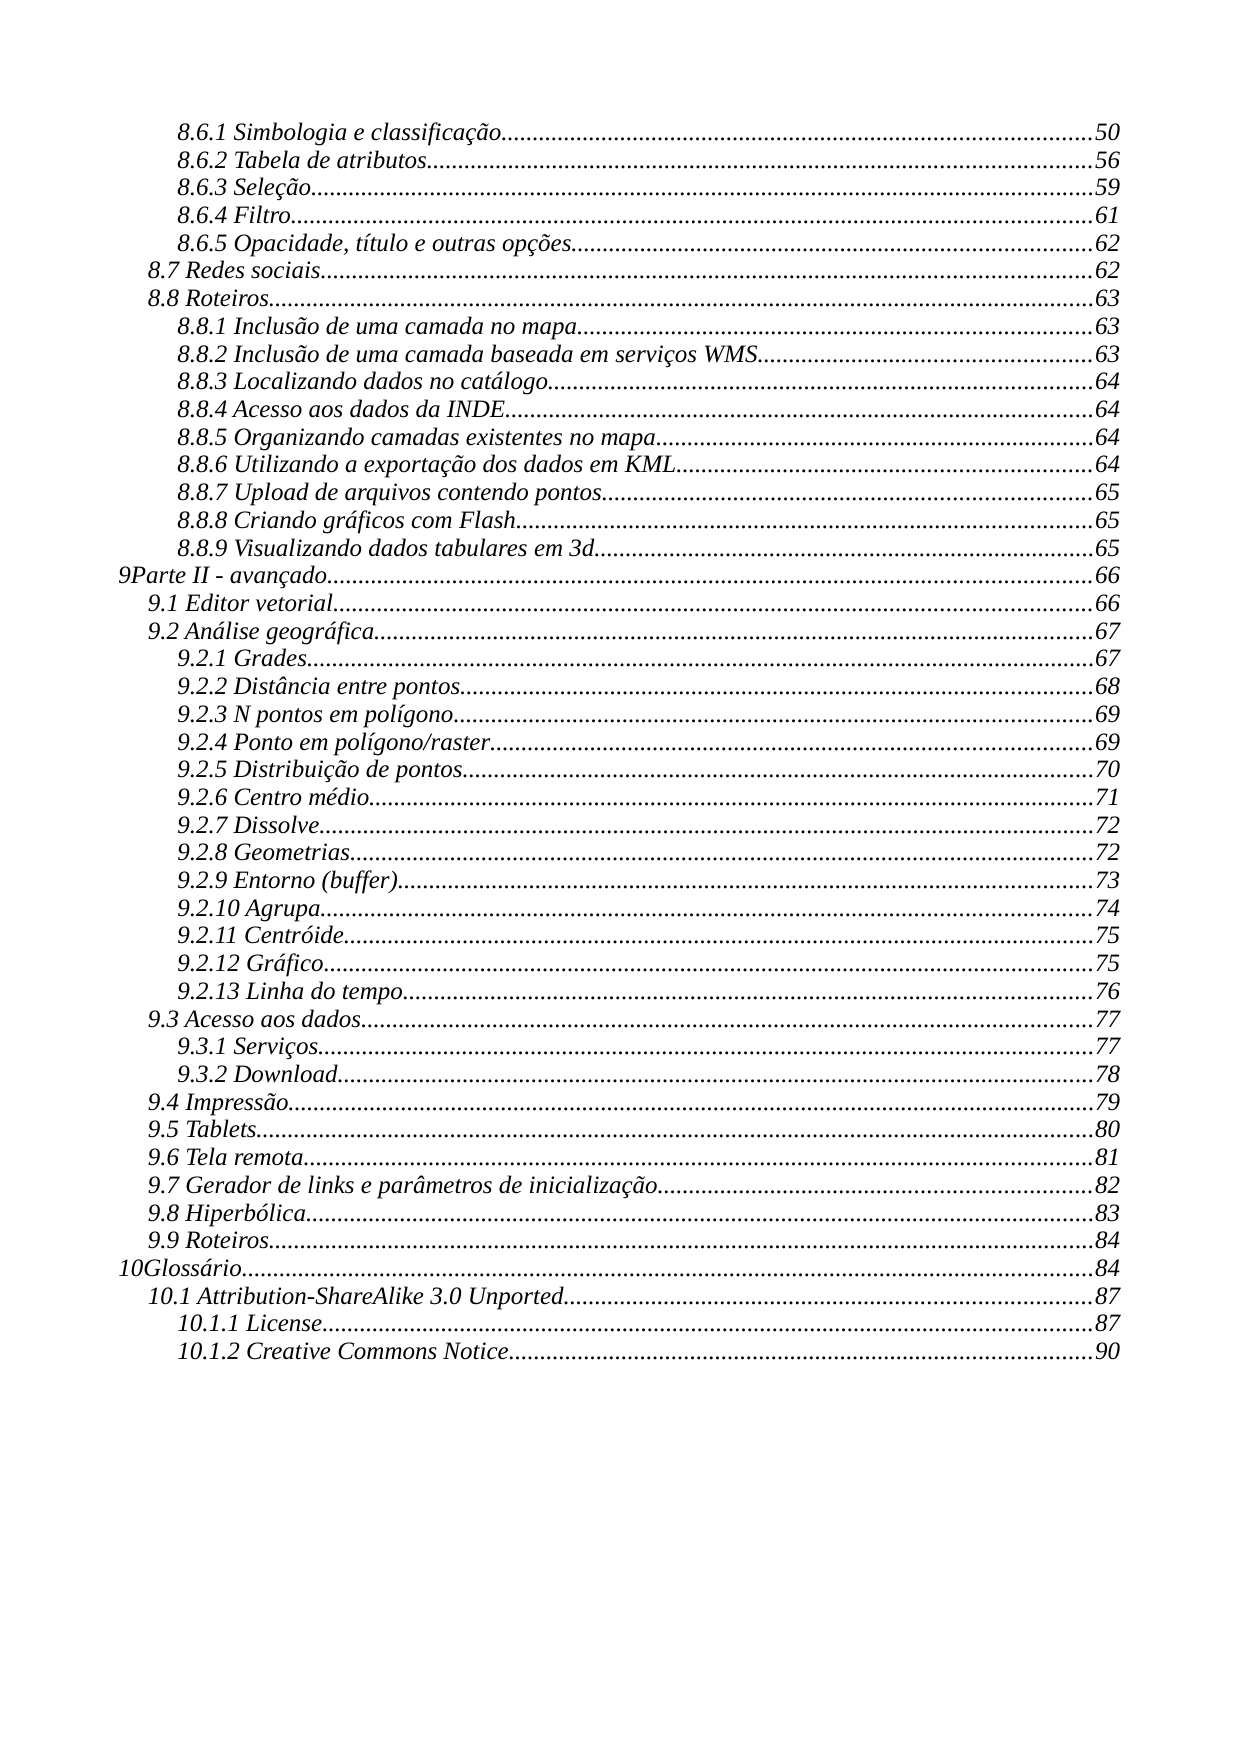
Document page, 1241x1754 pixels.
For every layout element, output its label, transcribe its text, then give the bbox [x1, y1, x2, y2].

text 9.2.1 Grades 67 [177, 644, 1122, 672]
text 9.2.6 Centro médio 71 [177, 783, 1122, 811]
text 10.1 Attribution-ShareAlike 3.0 Unported 87 [148, 1282, 1122, 1309]
text 9.2.3 N pontos em polígono 69 [177, 700, 1122, 728]
text 8.7 Redes sociais 62 [148, 257, 1122, 284]
text 8.8.4 Acesso aos dados da INDE 64 [177, 395, 1122, 423]
text 9.3.2 Download 78 [177, 1060, 1122, 1088]
text 9.9 Roteiros 84 [148, 1226, 1122, 1254]
text 9.2.7 Dissolve 72 [177, 811, 1122, 838]
text 9.2.13 Linha do tempo 76 [177, 977, 1122, 1005]
text 8.8.2 Inclusão de uma camada baseada em serviços WMS 63 [177, 340, 1122, 367]
text 8.8 Roteiros 63 [148, 284, 1122, 312]
text 8.8.7 Upload de arquivos contendo pontos 65 [177, 478, 1122, 506]
text 8.8.9 Visualizando dados tabulares em 3d 65 [177, 534, 1122, 561]
text 9.1 Editor vetorial 66 [148, 589, 1122, 617]
text 9.2.10 Agrupa 74 [177, 894, 1122, 922]
text 8.6.4 Filtro 61 [177, 201, 1122, 229]
text 8.6.3 Seleção 59 [177, 173, 1122, 201]
text 9.7 Gerador de links e parâmetros de inicialização 82 [148, 1171, 1122, 1199]
text 9.4 Impressão 79 [148, 1088, 1122, 1116]
text 9.2.12 Gráfico 75 [177, 949, 1122, 977]
text 10.1.2 Creative Commons Notice 90 [177, 1337, 1122, 1365]
text 8.8.6 Utilizando a exportação dos dados em KML 64 [177, 451, 1122, 478]
text 9.2.4 Ponto em polígono/raster 69 [177, 728, 1122, 755]
text 10Glossário 84 [118, 1254, 1122, 1282]
text 8.8.5 Organizando camadas existentes no mapa 64 [177, 423, 1122, 451]
text 10.1.1 License 87 [177, 1309, 1122, 1337]
text 9.2.2 Distância entre pontos 68 [177, 672, 1122, 700]
text 9.2.8 Geometrias 72 [177, 838, 1122, 866]
text 9.2 Análise geográfica 67 [148, 617, 1122, 644]
text 9.2.11 Centróide 75 [177, 922, 1122, 949]
text 8.6.5 Opacidade, título e outras opções 62 [177, 229, 1122, 257]
text 9.5 Tablets 80 [148, 1116, 1122, 1143]
text 9Parte II - avançado 66 [118, 561, 1122, 589]
text 8.6.2 Tabela de atributos 56 [177, 146, 1122, 173]
text 8.6.1 Simbologia e classificação 50 [177, 118, 1122, 146]
text 8.8.8 Criando gráficos com Flash 65 [177, 506, 1122, 534]
text 9.3 Acesso aos dados 77 [148, 1005, 1122, 1032]
text 9.2.5 Distribuição de pontos 70 [177, 755, 1122, 783]
text 9.6 Tela remota 81 [148, 1143, 1122, 1171]
text 8.8.1 Inclusão de uma camada no mapa 63 [177, 312, 1122, 340]
text 9.2.9 Entorno (buffer) 73 [177, 866, 1122, 894]
text 9.3.1 Serviços 77 [177, 1032, 1122, 1060]
text 9.8 Hiperbólica 83 [148, 1199, 1122, 1226]
text 8.8.3 Localizando dados no catálogo 64 [177, 367, 1122, 395]
